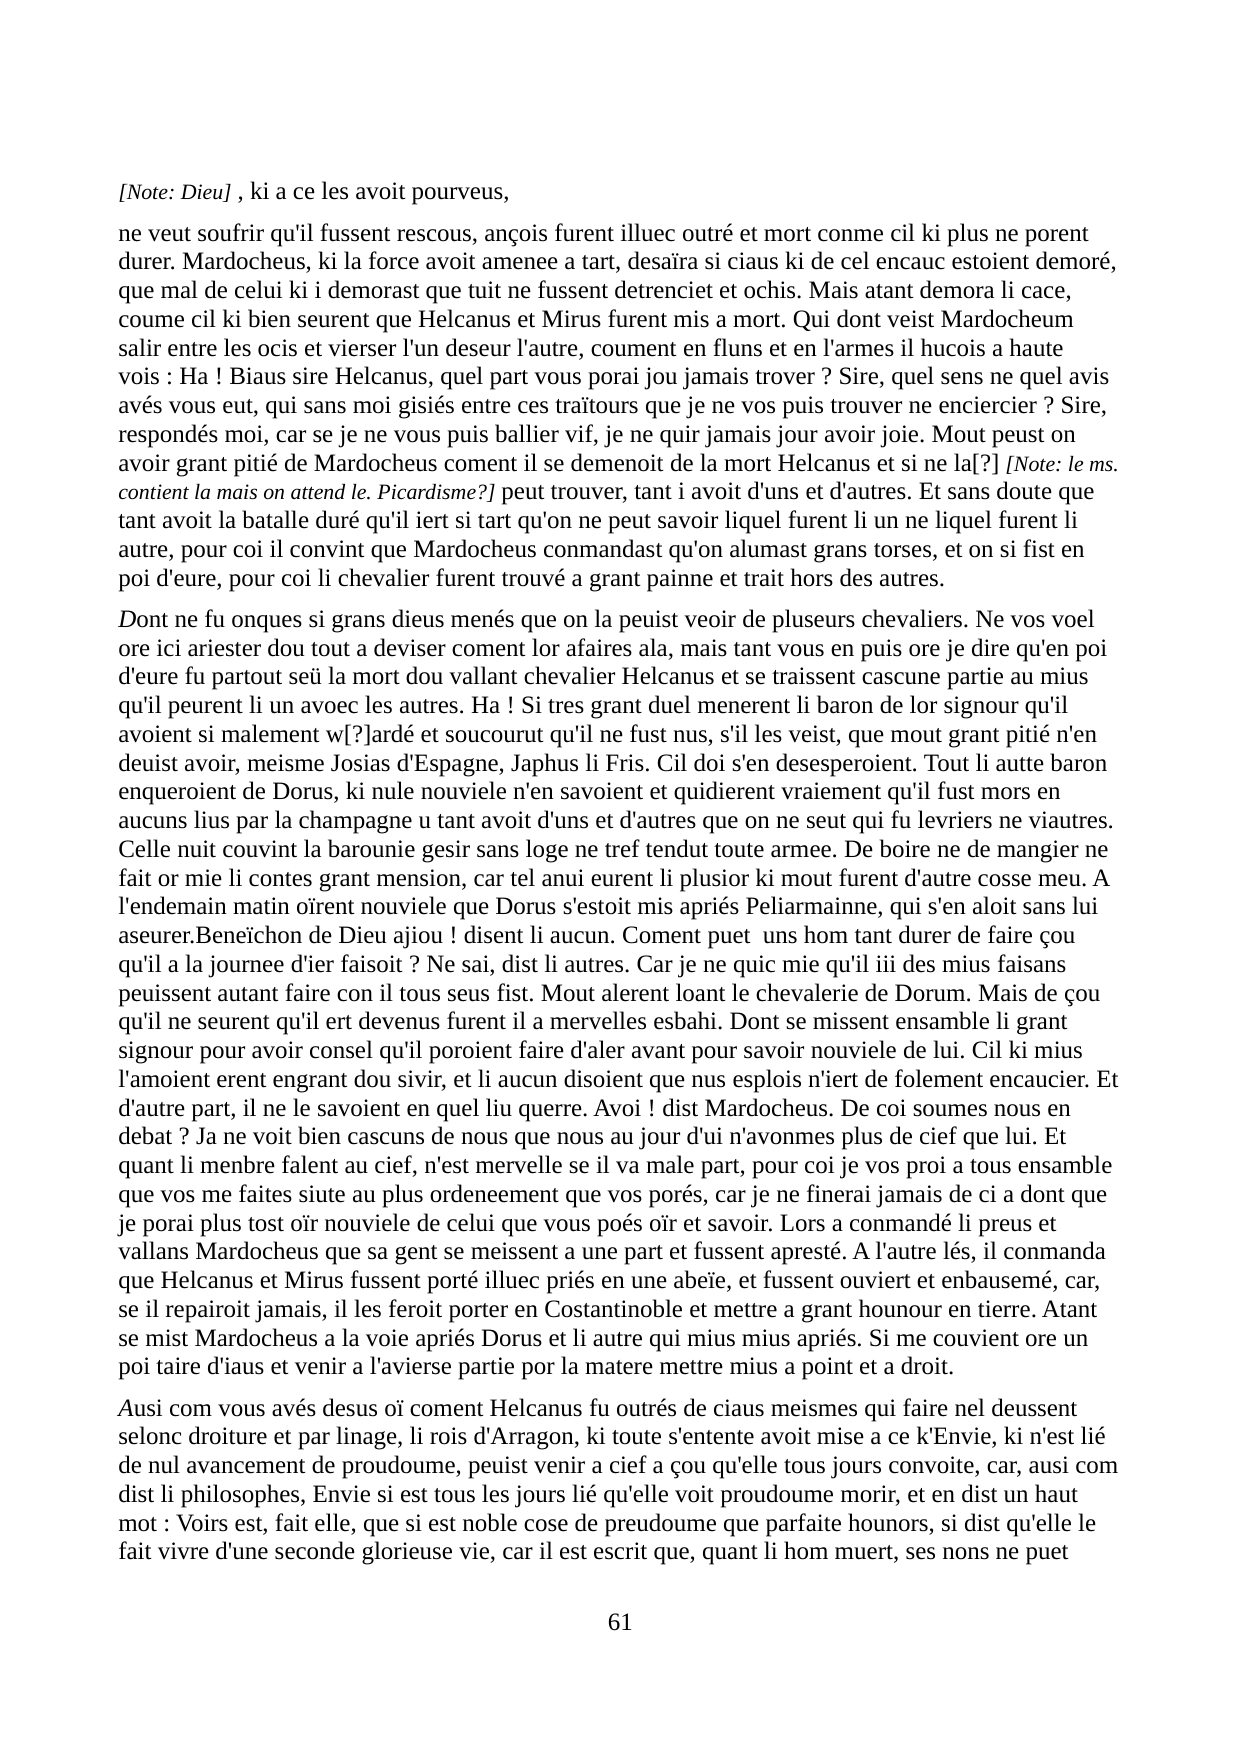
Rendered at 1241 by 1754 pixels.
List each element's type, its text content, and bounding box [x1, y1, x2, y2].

text ne veut soufrir qu'il fussent rescous, ançois furent illuec outré et mort conme cil ki plus ne porent durer. Mardocheus, ki la force avoit amenee a tart, desaïra si ciaus ki de cel encauc estoient demoré, que mal de celui ki i demorast que tuit ne fussent detrenciet et ochis. Mais atant demora li cace, coume cil ki bien seurent que Helcanus et Mirus furent mis a mort. Qui dont veist Mardocheum salir entre les ocis et vierser l'un deseur l'autre, coument en fluns et en l'armes il hucois a haute vois : Ha ! Biaus sire Helcanus, quel part vous porai jou jamais trover ? Sire, quel sens ne quel avis avés vous eut, qui sans moi gisiés entre ces traïtours que je ne vos puis trouver ne enciercier ? Sire, respondés moi, car se je ne vous puis ballier vif, je ne quir jamais jour avoir joie. Mout peust on avoir grant pitié de Mardocheus coment il se demenoit de la mort Helcanus et si ne la[?] [Note: le ms. contient la mais on attend le. Picardisme?] peut trouver, tant i avoit d'uns et d'autres. Et sans doute que tant avoit la batalle duré qu'il iert si tart qu'on ne peut savoir liquel furent li un ne liquel furent li autre, pour coi il convint que Mardocheus conmandast qu'on alumast grans torses, et on si fist en poi d'eure, pour coi li chevalier furent trouvé a grant painne et trait hors des autres. [118, 176, 1122, 378]
text Dont ne fu onques si grans dieus menés que on la peuist veoir de pluseurs chevaliers. Ne vos voel ore ici ariester dou tout a deviser coment lor afaires ala, mais tant vous en puis ore je dire qu'en poi d'eure fu partout seü la mort dou vallant chevalier Helcanus et se traissent cascune partie au mius qu'il peurent li un avoec les autres. Ha ! Si tres grant duel menerent li baron de lor signour qu'il avoient si malement w[?]ardé et soucourut qu'il ne fust nus, s'il les veist, que mout grant pitié n'en deuist avoir, meisme Josias d'Espagne, Japhus li Fris. Cil doi s'en desesperoient. Tout li autte baron enqueroient de Dorus, ki nule nouviele n'en savoient et quidierent vraiement qu'il fust mors en aucuns lius par la champagne u tant avoit d'uns et d'autres que on ne seut qui fu levriers ne viautres. Celle nuit couvint la barounie gesir sans loge ne tref tendut toute armee. De boire ne de mangier ne fait or mie li contes grant mension, car tel anui eurent li plusior ki mout furent d'autre cosse meu. A l'endemain matin oïrent nouviele que Dorus s'estoit mis apriés Peliarmainne, qui s'en aloit sans lui aseurer.Beneïchon de Dieu ajiou ! disent li aucun. Coment puet uns hom tant durer de faire çou qu'il a la journee d'ier faisoit ? Ne sai, dist li autres. Car je ne quic mie qu'il iii des mius faisans peuissent autant faire con il tous seus fist. Mout alerent loant le chevalerie de Dorum. Mais de çou qu'il ne seurent qu'il ert devenus furent il a mervelles esbahi. Dont se missent ensamble li grant signour pour avoir consel qu'il poroient faire d'aler avant pour savoir nouviele de lui. Cil ki mius l'amoient erent engrant dou sivir, et li aucun disoient que nus esplois n'iert de folement encaucier. Et d'autre part, il ne le savoient en quel liu querre. Avoi ! dist Mardocheus. De coi soumes nous en debat ? Ja ne voit bien cascuns de nous que nous au jour d'ui n'avonmes plus de cief que lui. Et quant li menbre falent au cief, n'est mervelle se il va male part, pour coi je vos proi a tous ensamble que vos me faites siute au plus ordeneement que vos porés, car je ne finerai jamais de ci a dont que je porai plus tost oïr nouviele de celui que vous poés oïr et savoir. Lors a conmandé li preus et vallans Mardocheus que sa gent se meissent a une part et fussent apresté. A l'autre lés, il conmanda que Helcanus et Mirus fussent porté illuec priés en une abeïe, et fussent ouviert et enbausemé, car, se il repairoit jamais, il les feroit porter en Costantinoble et mettre a grant hounour en tierre. Atant se mist Mardocheus a la voie apriés Dorus et li autre qui mius mius apriés. Si me couvient ore un poi taire d'iaus et venir a l'avierse partie por la matere mettre mius a point et a droit. [118, 390, 1122, 1166]
text Ausi com vous avés desus oï coment Helcanus fu outrés de ciaus meismes qui faire nel deussent selonc droiture et par linage, li rois d'Arragon, ki toute s'entente avoit mise a ce k'Envie, ki n'est lié de nul avancement de proudoume, peuist venir a cief a çou qu'elle tous jours convoite, car, ausi com dist li philosophes, Envie si est tous les jours lié qu'elle voit proudoume morir, et en dist un haut mot : Voirs est, fait elle, que si est noble cose de preudoume que parfaite hounors, si dist qu'elle le fait vivre d'une seconde glorieuse vie, car il est escrit que, quant li hom muert, ses nons ne puet morir, ançois convient que li nons demeurt queus[?] qu'il soit, si qu'Envie est si joians de çou qu'elle voit proudoume partir de cest siecle qu'elle a son non li convient tous mautelens pardouner. Autresi fist li rois d'Arragon, onques, despuis que li preus Helcanus eut aquis l'ounour dou roy d'Espagne, en qui siervice il avoit jadis esté contre lui, amer le puet. Et ci revient a moralitté li provierbes que jou devant avoie traitié, que mout vilainne cose est de boine semence faire vilain fruit [Note: CC : Variante du proverbe "Bon fruit vient de bonne semence" (Morawski 289), avec une insistance notable sur le vice dans l'inversion qui est ainsi proposée dans la présentation de la sentence.] . Ha ! Senescaus de Rome, qui si vilain roi engenrastes en une si vallans dame, com vous envis euissiés dagnier soufrir faire de vostre [118, 1179, 1122, 1549]
